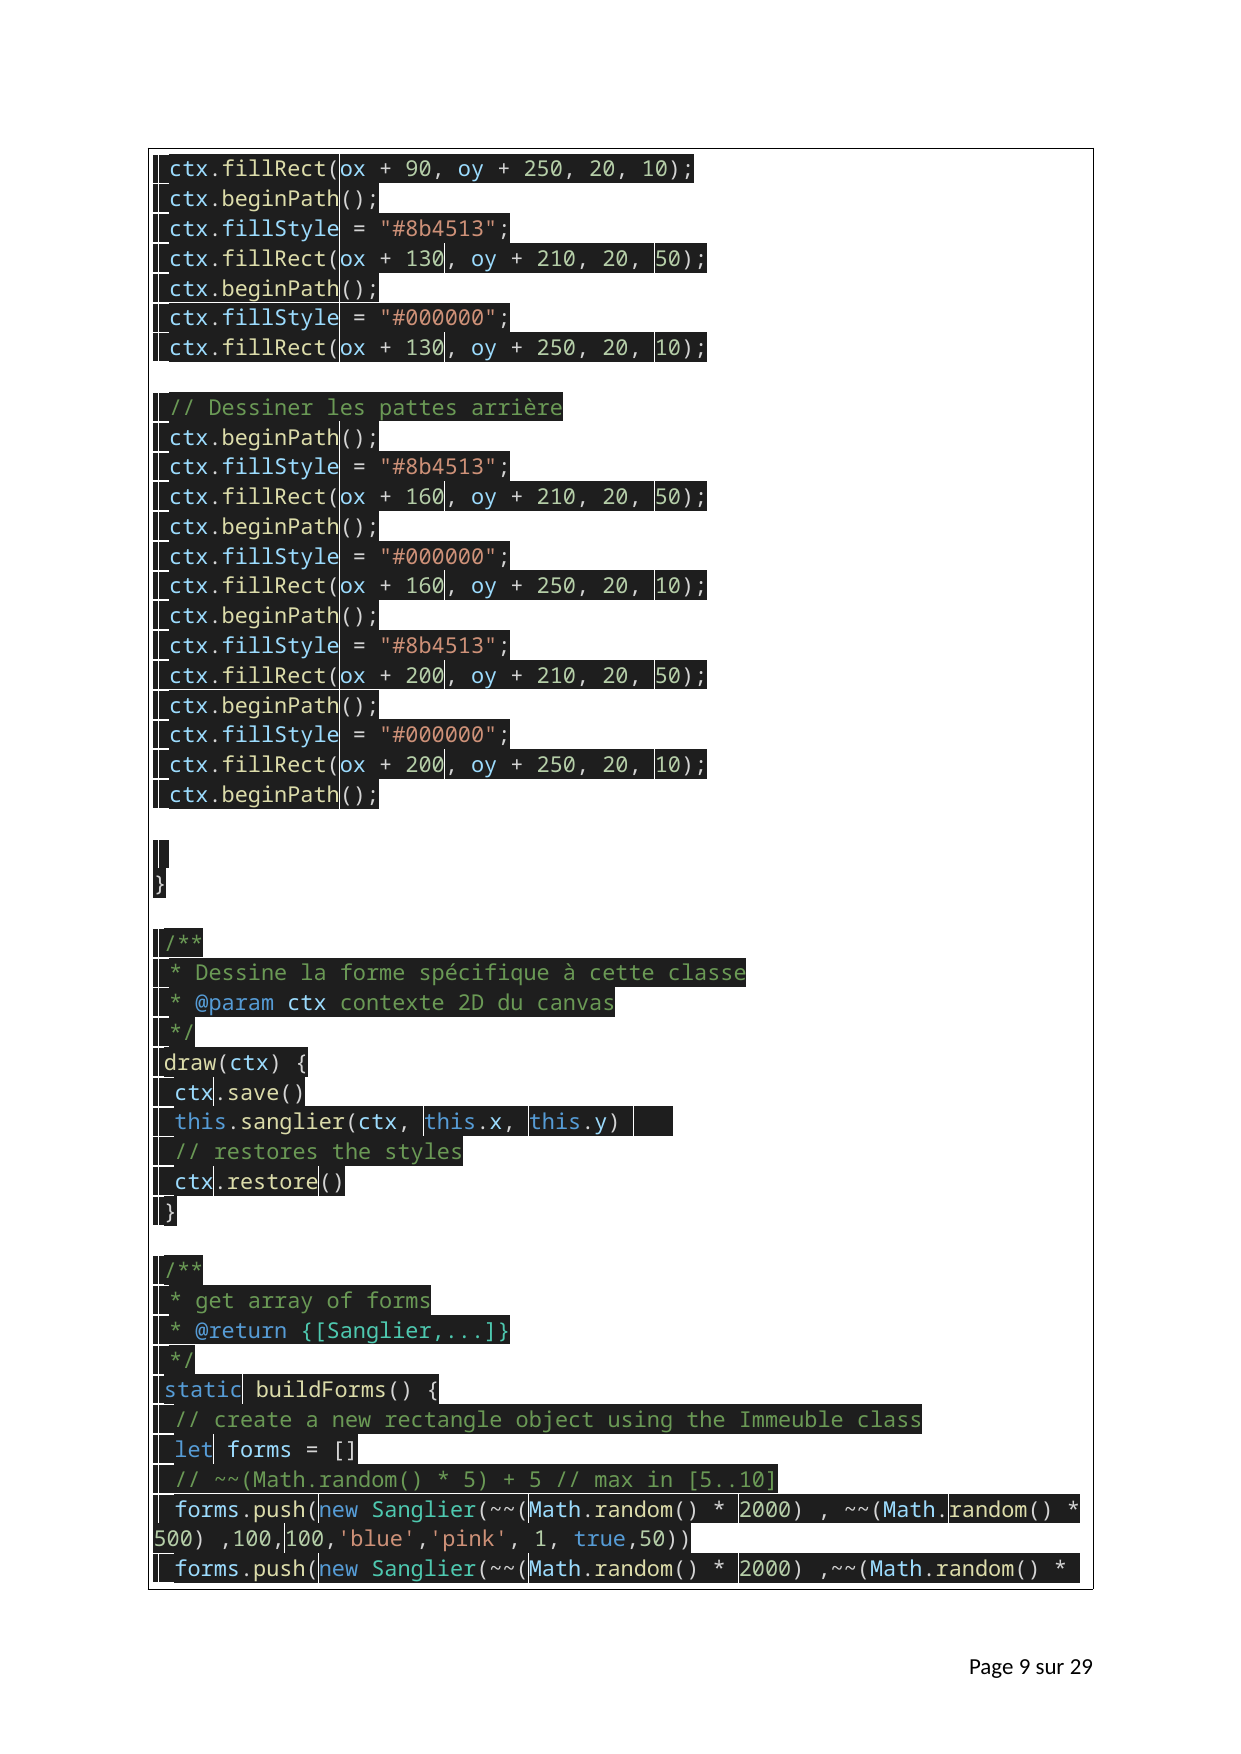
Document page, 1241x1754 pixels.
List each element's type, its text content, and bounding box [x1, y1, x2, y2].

table_header ctx.fillRect(ox + 90, oy + 250, 20, 10); ctx.beginPath(); ctx.fillStyle = "#8b4513"; ctx.fillRect(ox + 130, oy + 210, 20, 50); ctx.beginPath(); ctx.fillStyle = "#000000"; ctx.fillRect(ox + 130, oy + 250, 20, 10); // Dessiner les pattes arrière ctx.beginPath(); ctx.fillStyle = "#8b4513"; ctx.fillRect(ox + 160, oy + 210, 20, 50); ctx.beginPath(); ctx.fillStyle = "#000000"; ctx.fillRect(ox + 160, oy + 250, 20, 10); ctx.beginPath(); ctx.fillStyle = "#8b4513"; ctx.fillRect(ox + 200, oy + 210, 20, 50); ctx.beginPath(); ctx.fillStyle = "#000000"; ctx.fillRect(ox + 200, oy + 250, 20, 10); ctx.beginPath(); } /** * Dessine la forme spécifique à cette classe * @param ctx contexte 2D du canvas */ draw(ctx) { ctx.save() this.sanglier(ctx, this.x, this.y) // restores the styles ctx.restore() } /** * get array of forms * @return {[Sanglier,...]} */ static buildForms() { // create a new rectangle object using the Immeuble class let forms = [] // ~~(Math.random() * 5) + 5 // max in [5..10] forms.push(new Sanglier(~~(Math.random() * 2000) , ~~(Math.random() * 500) ,100,100,'blue','pink', 1, true,50)) forms.push(new Sanglier(~~(Math.random() * 2000) ,~~(Math.random() * [149, 149, 1093, 1589]
